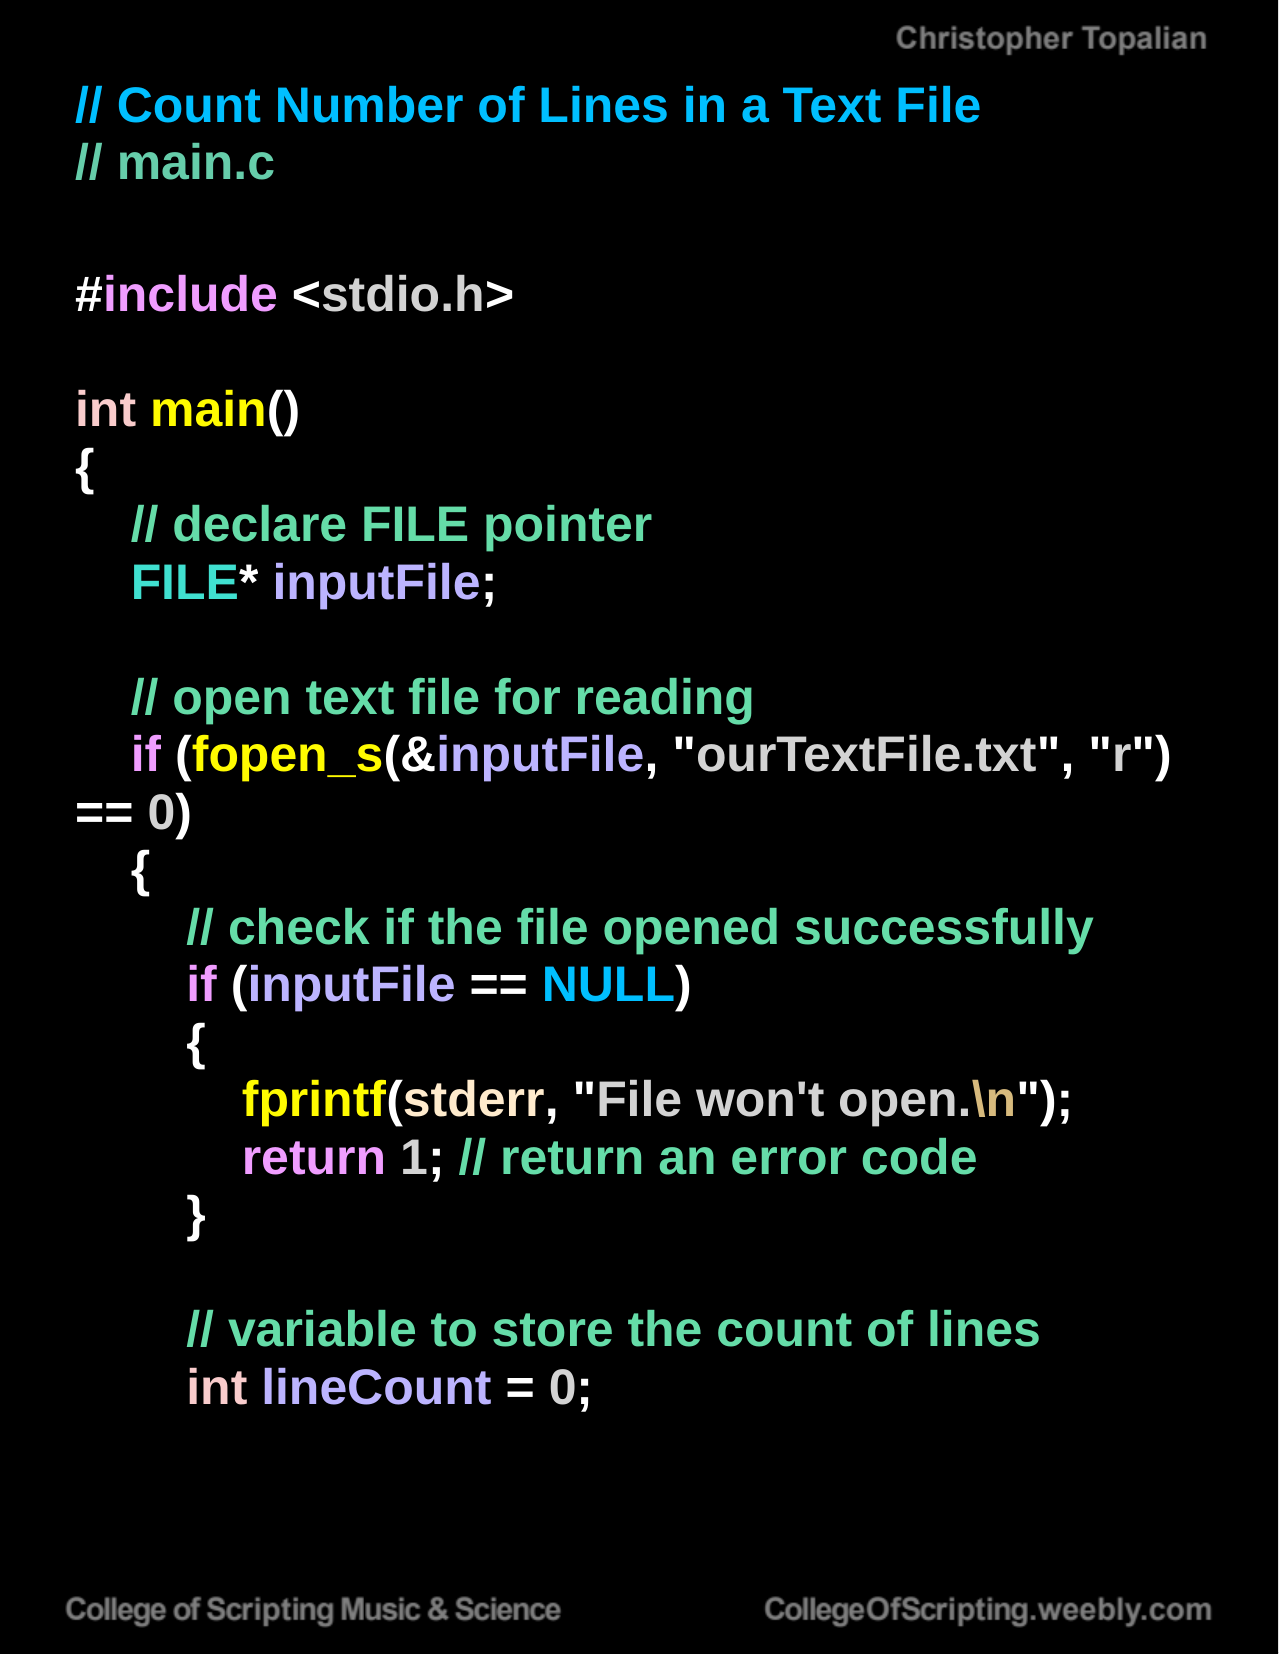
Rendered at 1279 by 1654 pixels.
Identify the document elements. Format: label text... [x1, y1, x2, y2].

subtitle // Count Number of Lines in a Text File [75, 75, 1203, 132]
text fprintf(stderr, "File won't open.\n"); [75, 1069, 1203, 1127]
text // open text file for reading [75, 667, 1203, 724]
text int main() [75, 379, 1203, 437]
text // variable to store the count of lines [75, 1299, 1203, 1357]
text int lineCount = 0; [75, 1357, 1203, 1414]
text { [75, 839, 1203, 897]
text if (fopen_s(&inputFile, "ourTextFile.txt", "r") == 0) [75, 724, 1203, 839]
text return 1; // return an error code [75, 1127, 1203, 1184]
text { [75, 1012, 1203, 1069]
text #include <stdio.h> [75, 264, 1203, 322]
text if (inputFile == NULL) [75, 954, 1203, 1012]
text FILE* inputFile; [75, 552, 1203, 609]
text // main.c [75, 132, 1203, 190]
text // declare FILE pointer [75, 494, 1203, 552]
text } [75, 1184, 1203, 1242]
text { [75, 437, 1203, 494]
text // check if the file opened successfully [75, 897, 1203, 954]
